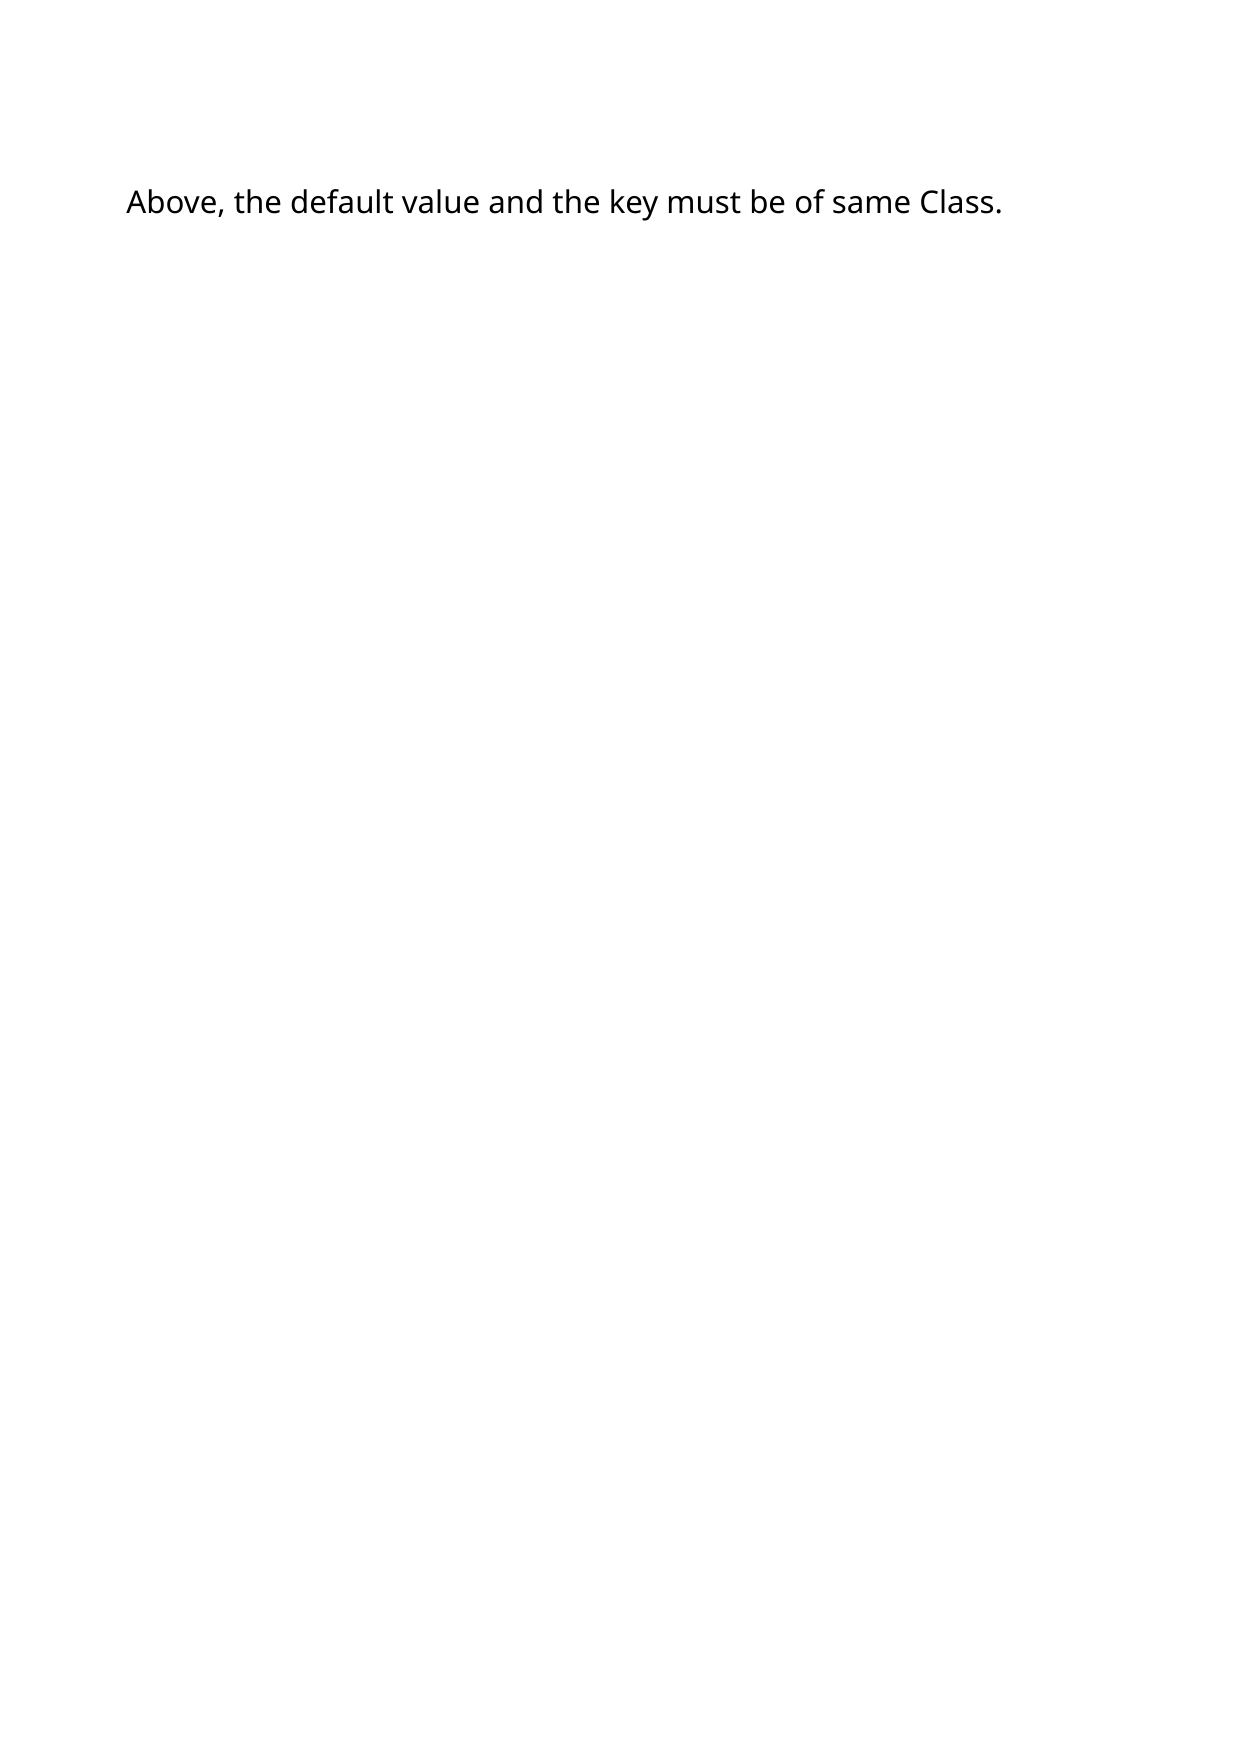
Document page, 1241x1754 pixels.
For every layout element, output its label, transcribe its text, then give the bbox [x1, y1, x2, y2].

text Above, the default value and the key must be of same Class. [118, 180, 1122, 223]
